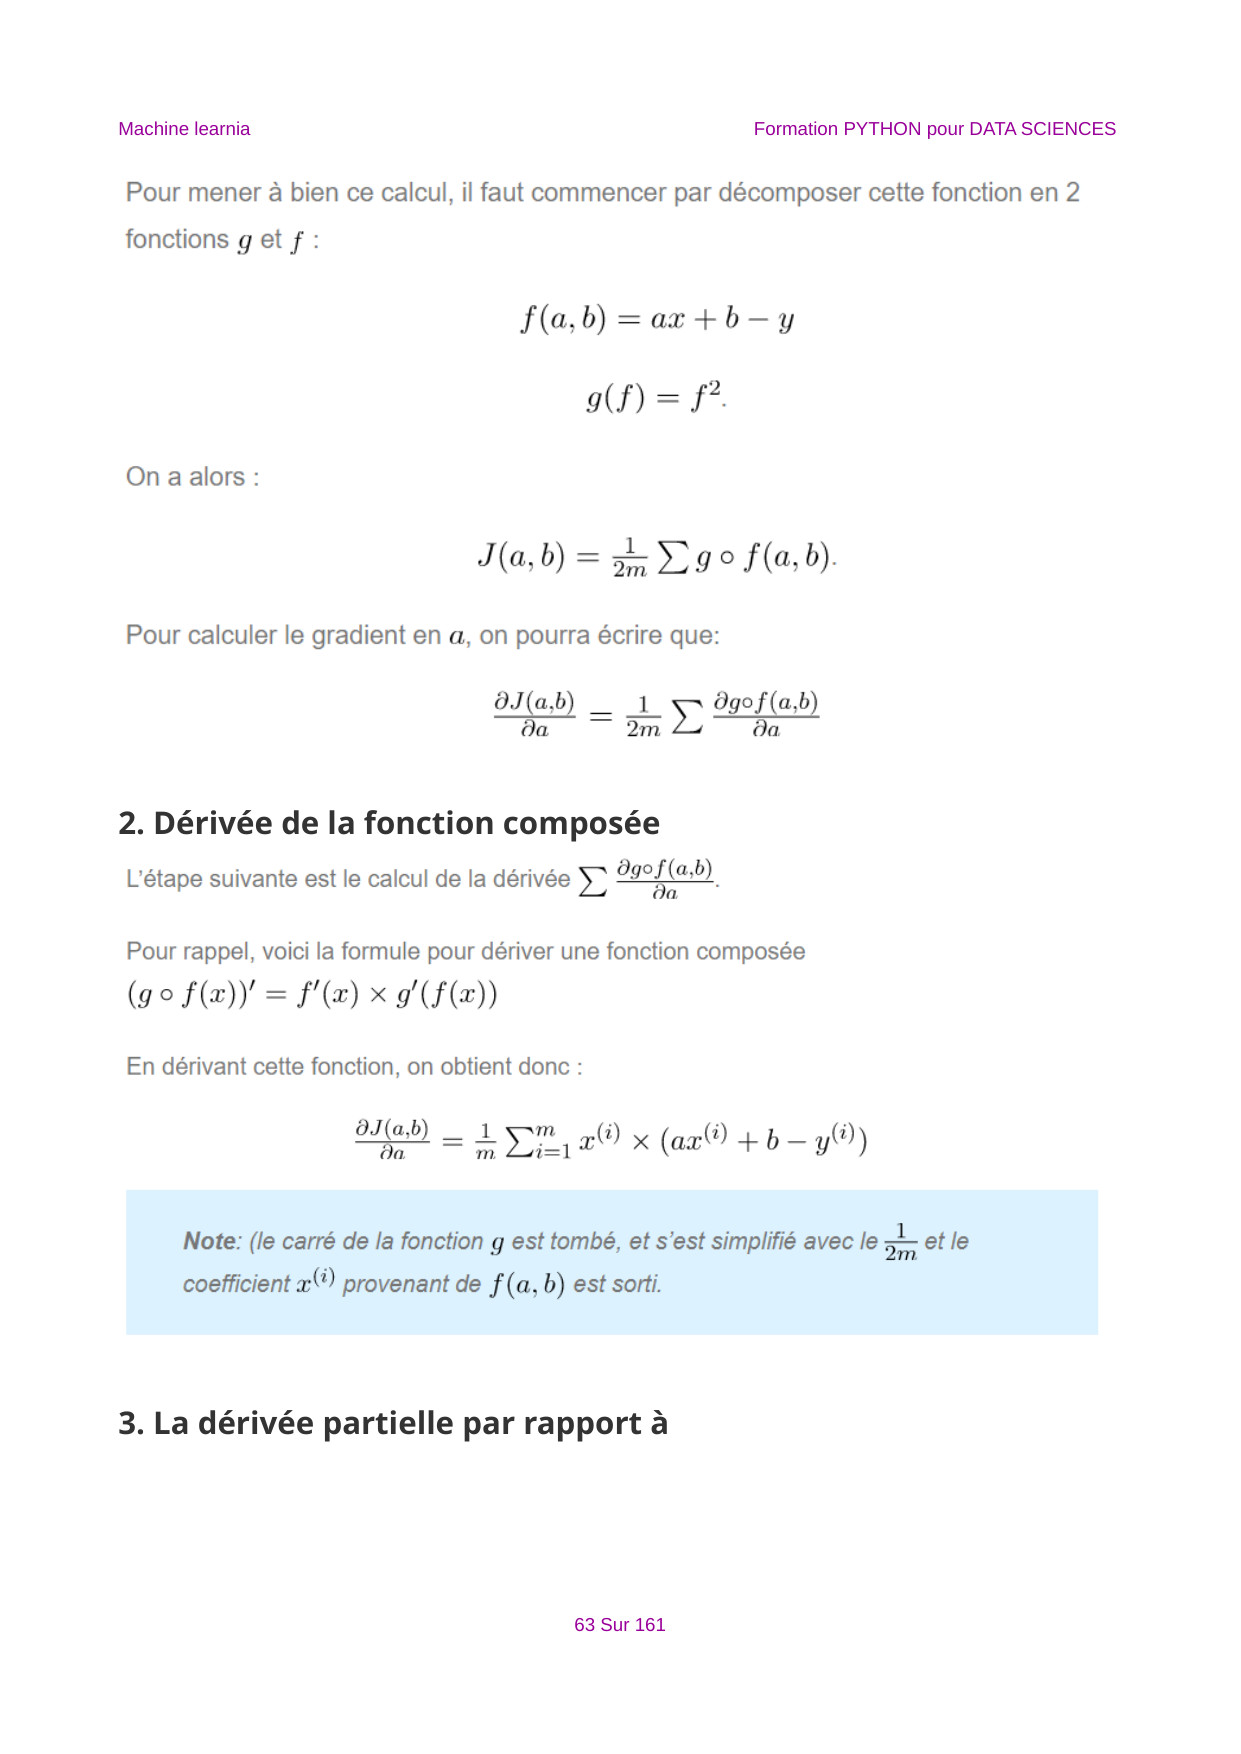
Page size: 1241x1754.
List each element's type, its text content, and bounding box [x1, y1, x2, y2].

subtitle 2. Dérivée de la fonction composée [118, 801, 1122, 843]
subtitle 3. La dérivée partielle par rapport à [118, 1401, 1122, 1444]
picture [118, 169, 1122, 748]
picture [118, 855, 1122, 1348]
